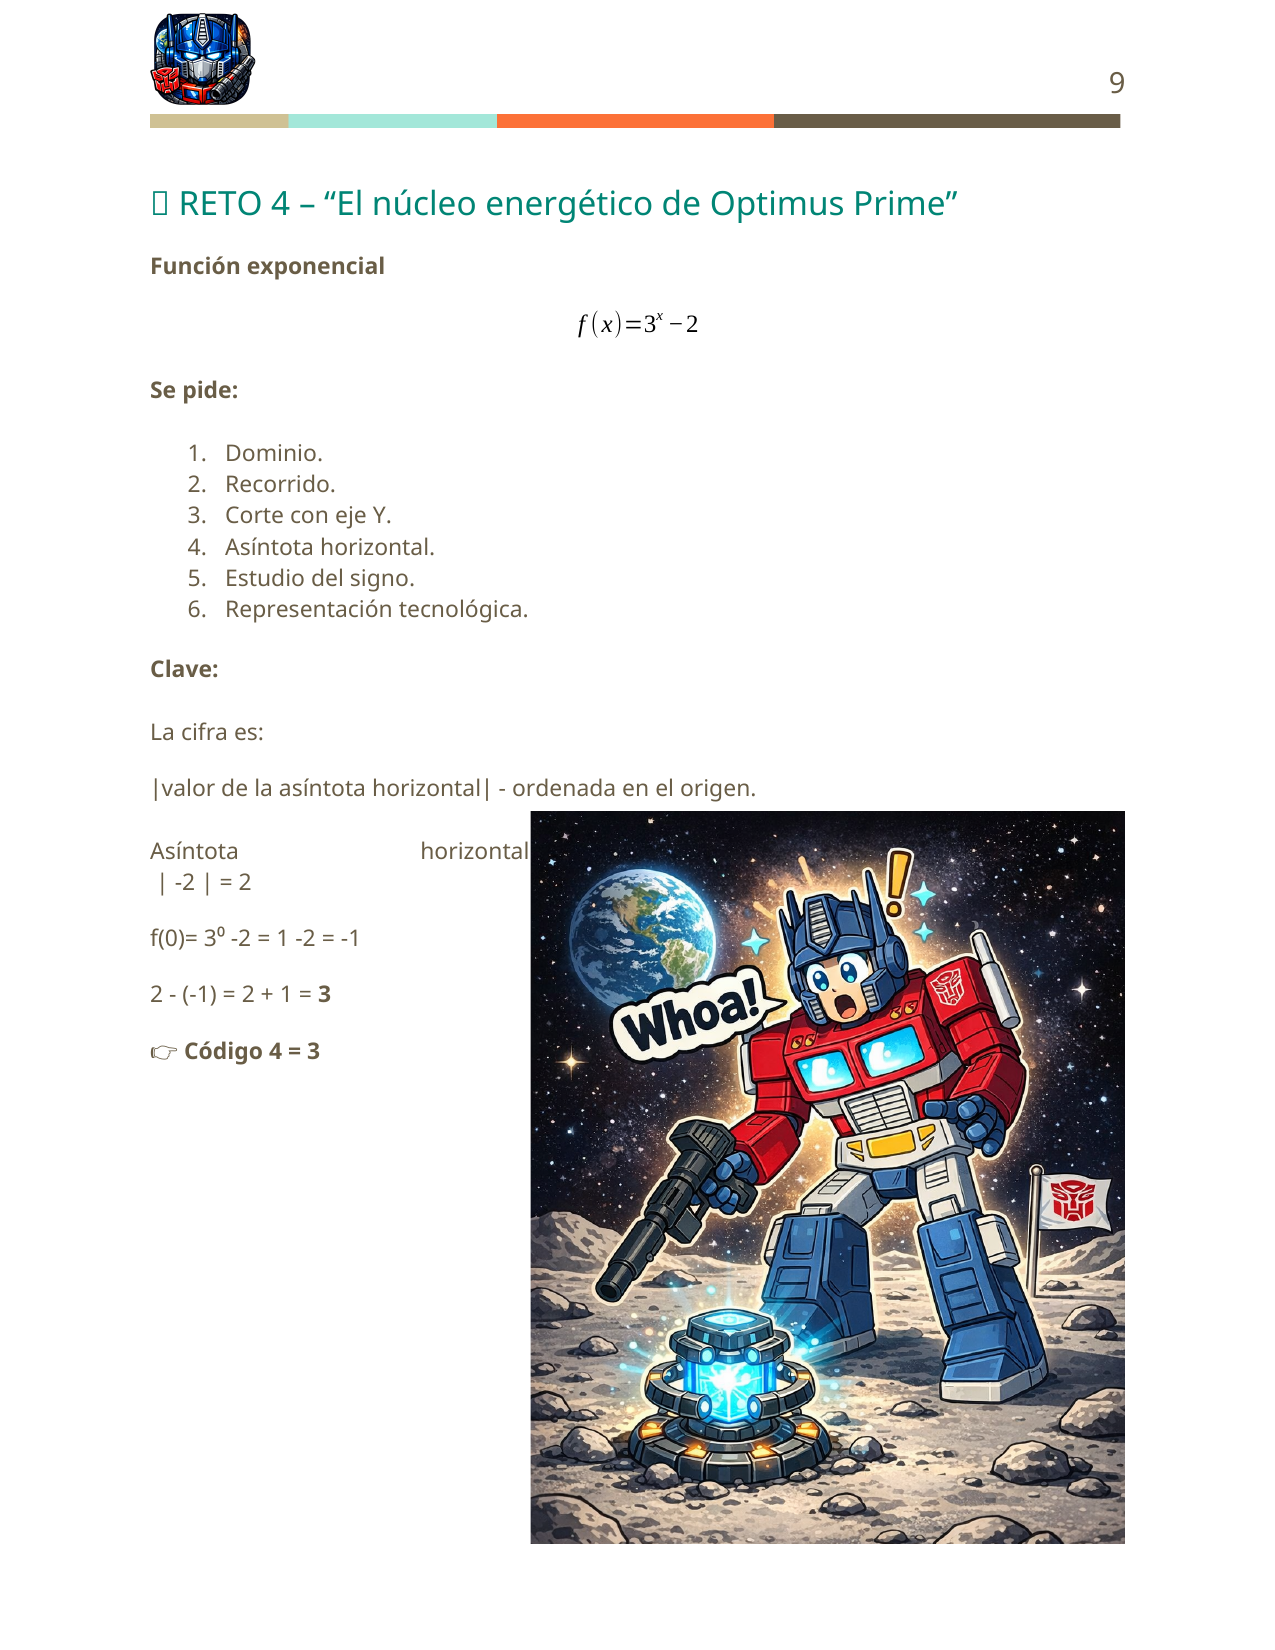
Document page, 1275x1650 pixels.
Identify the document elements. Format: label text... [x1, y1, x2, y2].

list Estudio del signo. [187, 562, 1125, 593]
list Recorrido. [187, 468, 1125, 499]
list Corte con eje Y. [187, 499, 1125, 531]
list Representación tecnológica. [187, 593, 1125, 624]
text f(0)= 3⁰ -2 = 1 -2 = -1 [150, 922, 530, 953]
picture [150, 13, 256, 105]
subtitle 🔴 RETO 4 – “El núcleo energético de Optimus Prime” [150, 179, 1125, 225]
text ∣valor de la asíntota horizontal∣ - ordenada en el origen. [150, 772, 1125, 803]
text 👉 Código 4 = 3 [150, 1035, 530, 1066]
picture [530, 811, 1125, 1544]
text La cifra es: [150, 716, 1125, 747]
text Función exponencial [150, 250, 1125, 281]
text 2 - (-1) = 2 + 1 = 3 [150, 978, 530, 1010]
list Asíntota horizontal. [187, 531, 1125, 562]
text Se pide: [150, 374, 1125, 406]
text Asíntota horizontal: y = -2 | -2 | = 2 [150, 835, 530, 897]
text Clave: [150, 653, 1125, 685]
list Dominio. [187, 437, 1125, 468]
picture [150, 114, 1121, 128]
